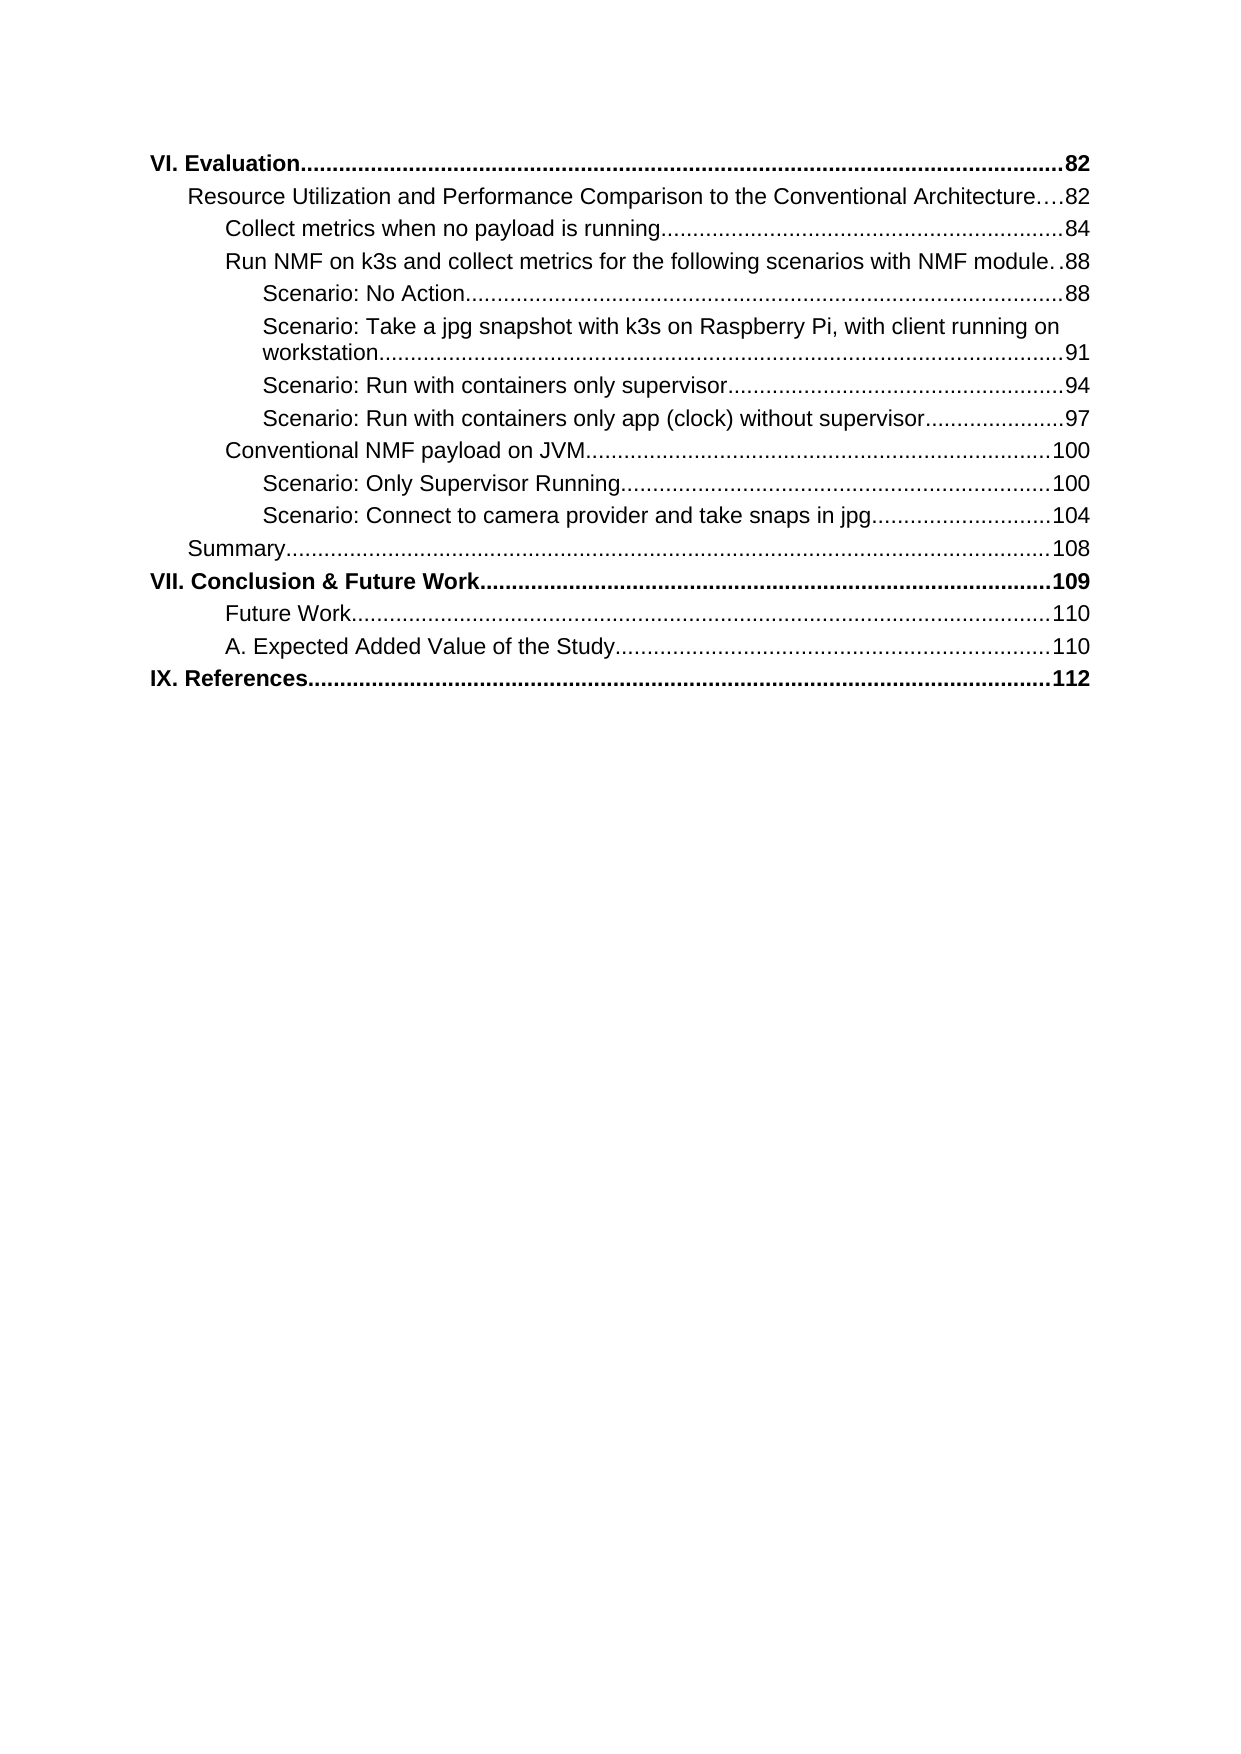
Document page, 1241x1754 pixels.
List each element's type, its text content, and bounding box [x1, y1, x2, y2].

text VII. Conclusion & Future Work 109 [150, 568, 1090, 594]
text Resource Utilization and Performance Comparison to the Conventional Architecture 82 [187, 183, 1090, 209]
text Scenario: No Action 88 [262, 280, 1090, 307]
text Summary 108 [187, 535, 1090, 561]
text IX. References 112 [150, 665, 1090, 692]
text Run NMF on k3s and collect metrics for the following scenarios with NMF module 88 [225, 248, 1090, 274]
text Collect metrics when no payload is running 84 [225, 215, 1090, 242]
text Scenario: Take a jpg snapshot with k3s on Raspberry Pi, with client running on workstation 91 [262, 313, 1090, 366]
text Scenario: Run with containers only supervisor 94 [262, 372, 1090, 398]
text A. Expected Added Value of the Study 110 [225, 633, 1090, 659]
text Conventional NMF payload on JVM 100 [225, 437, 1090, 463]
text VI. Evaluation 82 [150, 150, 1090, 176]
text Scenario: Run with containers only app (clock) without supervisor 97 [262, 404, 1090, 431]
text Future Work 110 [225, 600, 1090, 627]
text Scenario: Connect to camera provider and take snaps in jpg 104 [262, 502, 1090, 529]
text Scenario: Only Supervisor Running 100 [262, 470, 1090, 496]
